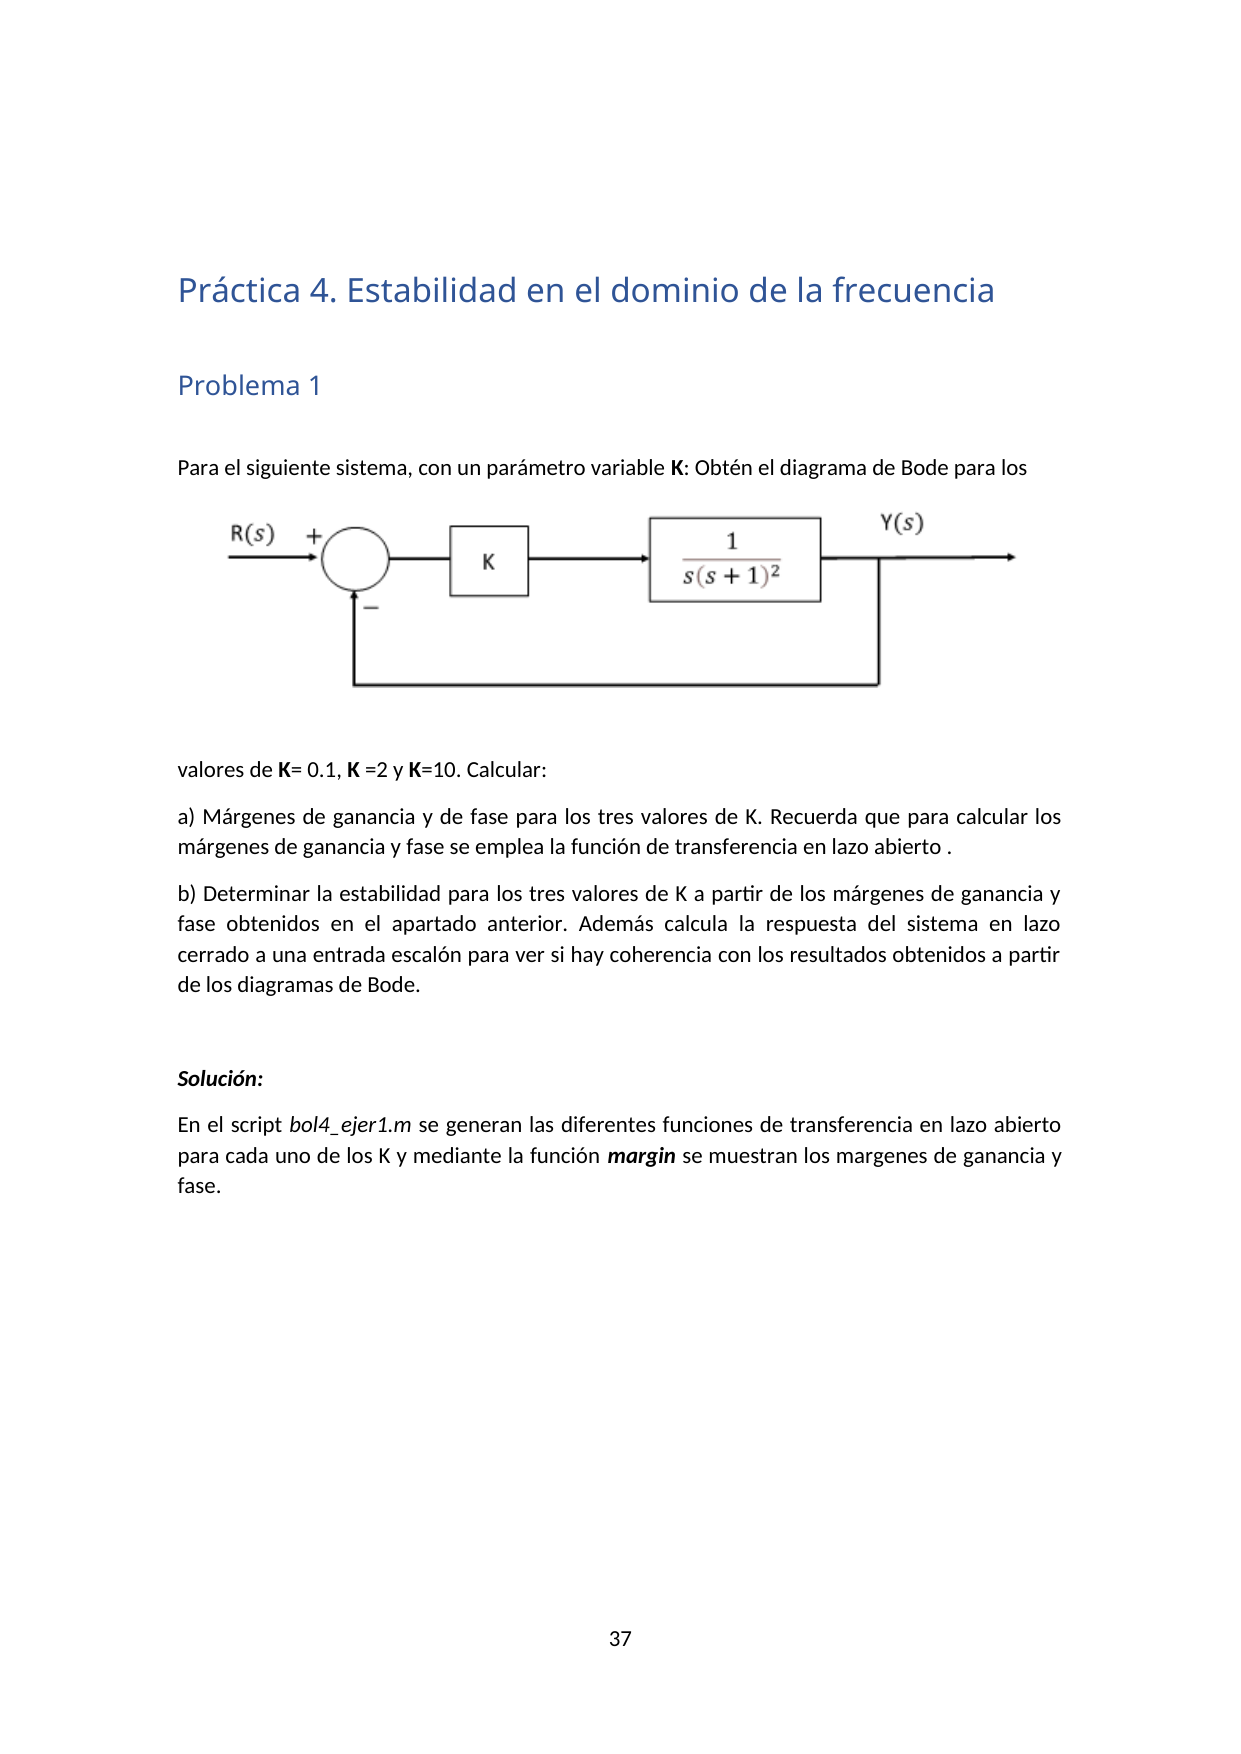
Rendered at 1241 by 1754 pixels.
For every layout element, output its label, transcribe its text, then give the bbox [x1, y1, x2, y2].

subtitle Problema 1 [177, 366, 1063, 403]
text b) Determinar la estabilidad para los tres valores de K a partir de los márgenes de ganancia y fase obtenidos en el apartado anterior. Además calcula la respuesta del sistema en lazo cerrado a una entrada escalón para ver si hay coherencia con los resultados obtenidos a partir de los diagramas de Bode. [177, 879, 1063, 998]
subtitle Práctica 4. Estabilidad en el dominio de la frecuencia [177, 266, 1063, 312]
text En el script bol4_ejer1.m se generan las diferentes funciones de transferencia en lazo abierto para cada uno de los K y mediante la función margin se muestran los margenes de ganancia y fase. [177, 1111, 1063, 1199]
text Solución: [177, 1064, 1063, 1092]
text Para el siguiente sistema, con un parámetro variable K: Obtén el diagrama de Bode para los [177, 453, 1063, 481]
text a) Márgenes de ganancia y de fase para los tres valores de K. Recuerda que para calcular los márgenes de ganancia y fase se emplea la función de transferencia en lazo abierto . [177, 802, 1063, 860]
text valores de K= 0.1, K =2 y K=10. Calcular: [177, 755, 1063, 783]
picture [215, 500, 1025, 688]
